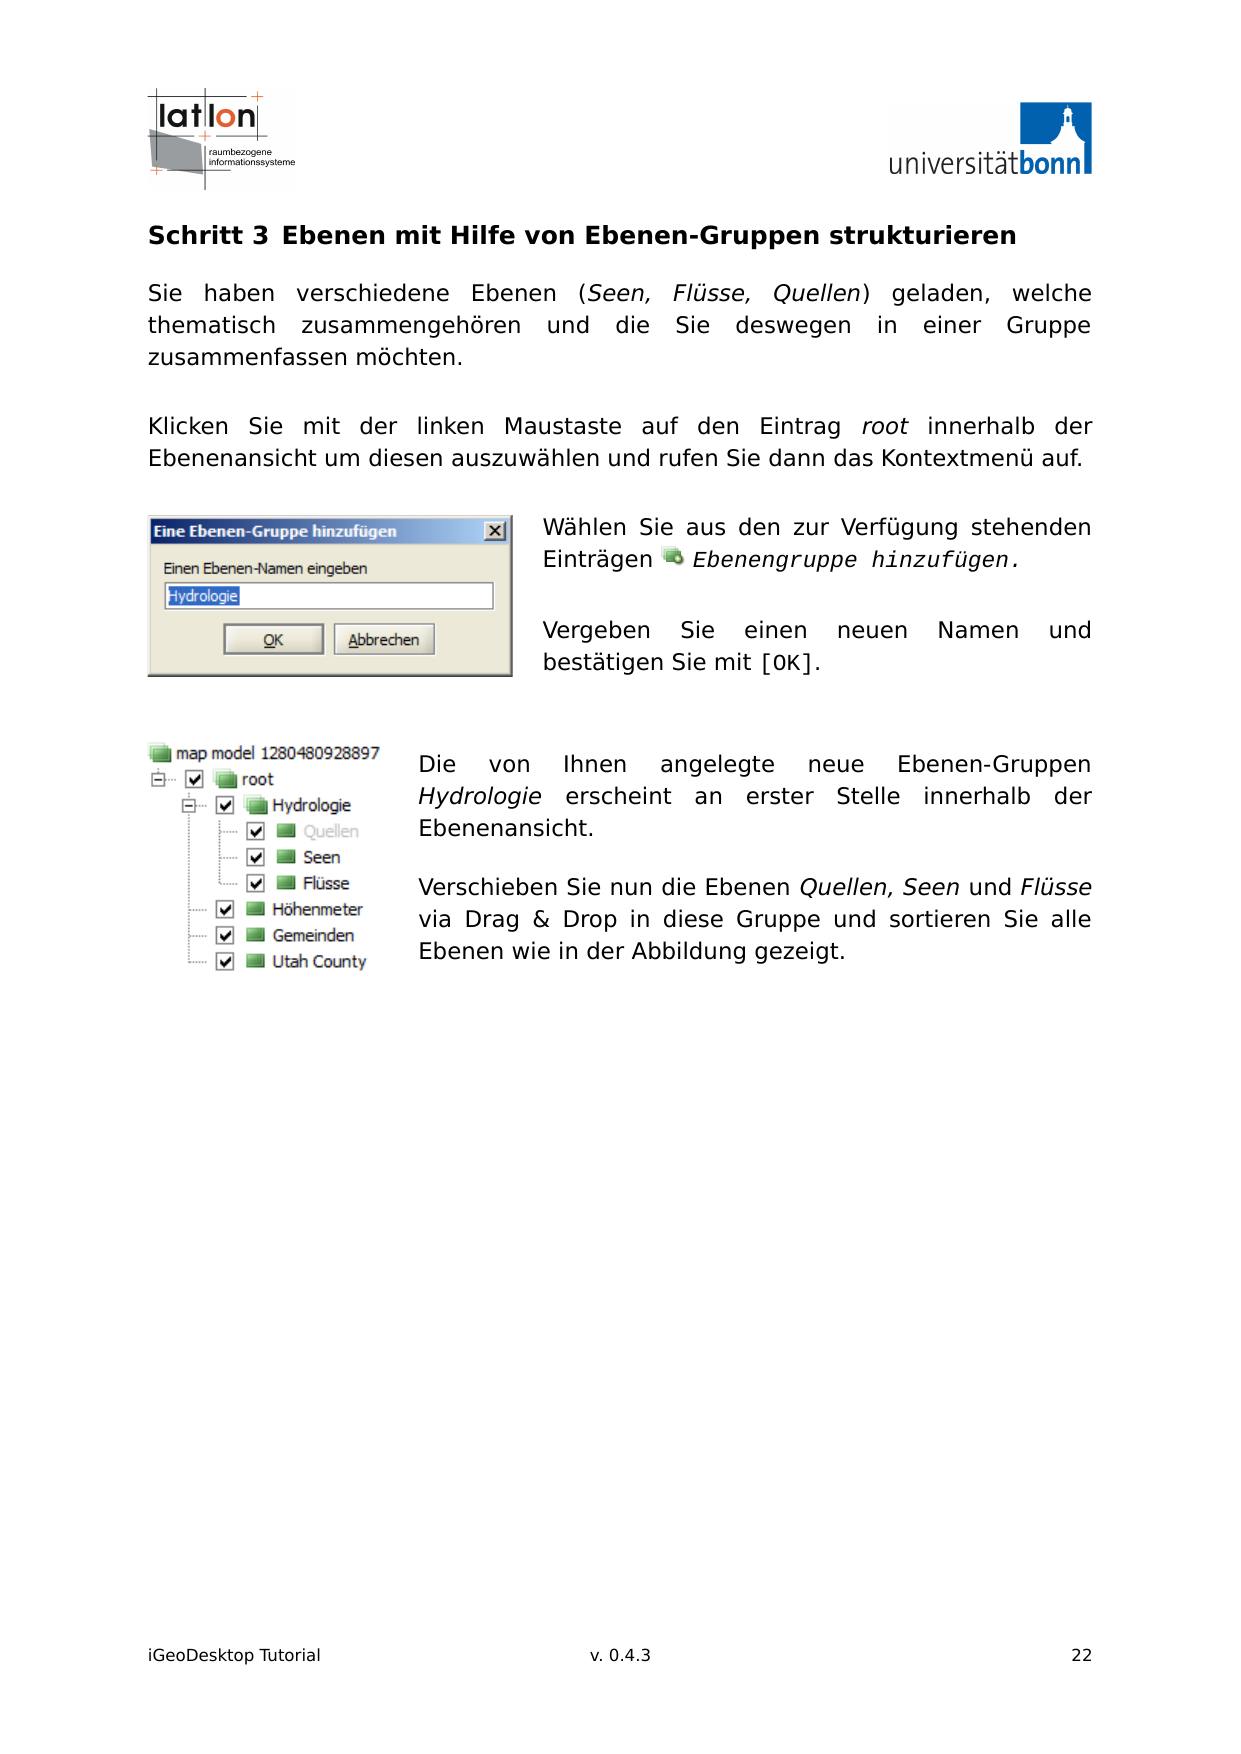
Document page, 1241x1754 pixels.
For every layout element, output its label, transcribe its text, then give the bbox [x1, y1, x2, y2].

picture [660, 545, 686, 568]
picture [147, 515, 513, 677]
text Vergeben Sie einen neuen Namen und bestätigen Sie mit [OK]. [513, 617, 1092, 677]
picture [889, 102, 1093, 174]
text Die von Ihnen angelegte neue Ebenen-Gruppen Hydrologie erscheint an erster Stelle innerhalb der Ebenenansicht. Verschieben Sie nun die Ebenen Quellen, Seen und Flüsse via Drag & Drop in diese Gruppe und sortieren Sie alle Ebenen wie in der Abbildung gezeigt. [148, 719, 1092, 964]
picture [147, 88, 295, 190]
text Wählen Sie aus den zur Verfügung stehenden Einträgen Ebenengruppe hinzufügen. [148, 514, 1092, 574]
text Sie haben verschiedene Ebenen (Seen, Flüsse, Quellen) geladen, welche thematisch zusammengehören und die Sie deswegen in einer Gruppe zusammenfassen möchten. [148, 281, 1092, 371]
picture [147, 741, 389, 980]
text Klicken Sie mit der linken Maustaste auf den Eintrag root innerhalb der Ebenenansicht um diesen auszuwählen und rufen Sie dann das Kontextmenü auf. [148, 413, 1092, 472]
subtitle Ebenen mit Hilfe von Ebenen-Gruppen strukturieren [148, 221, 1092, 251]
